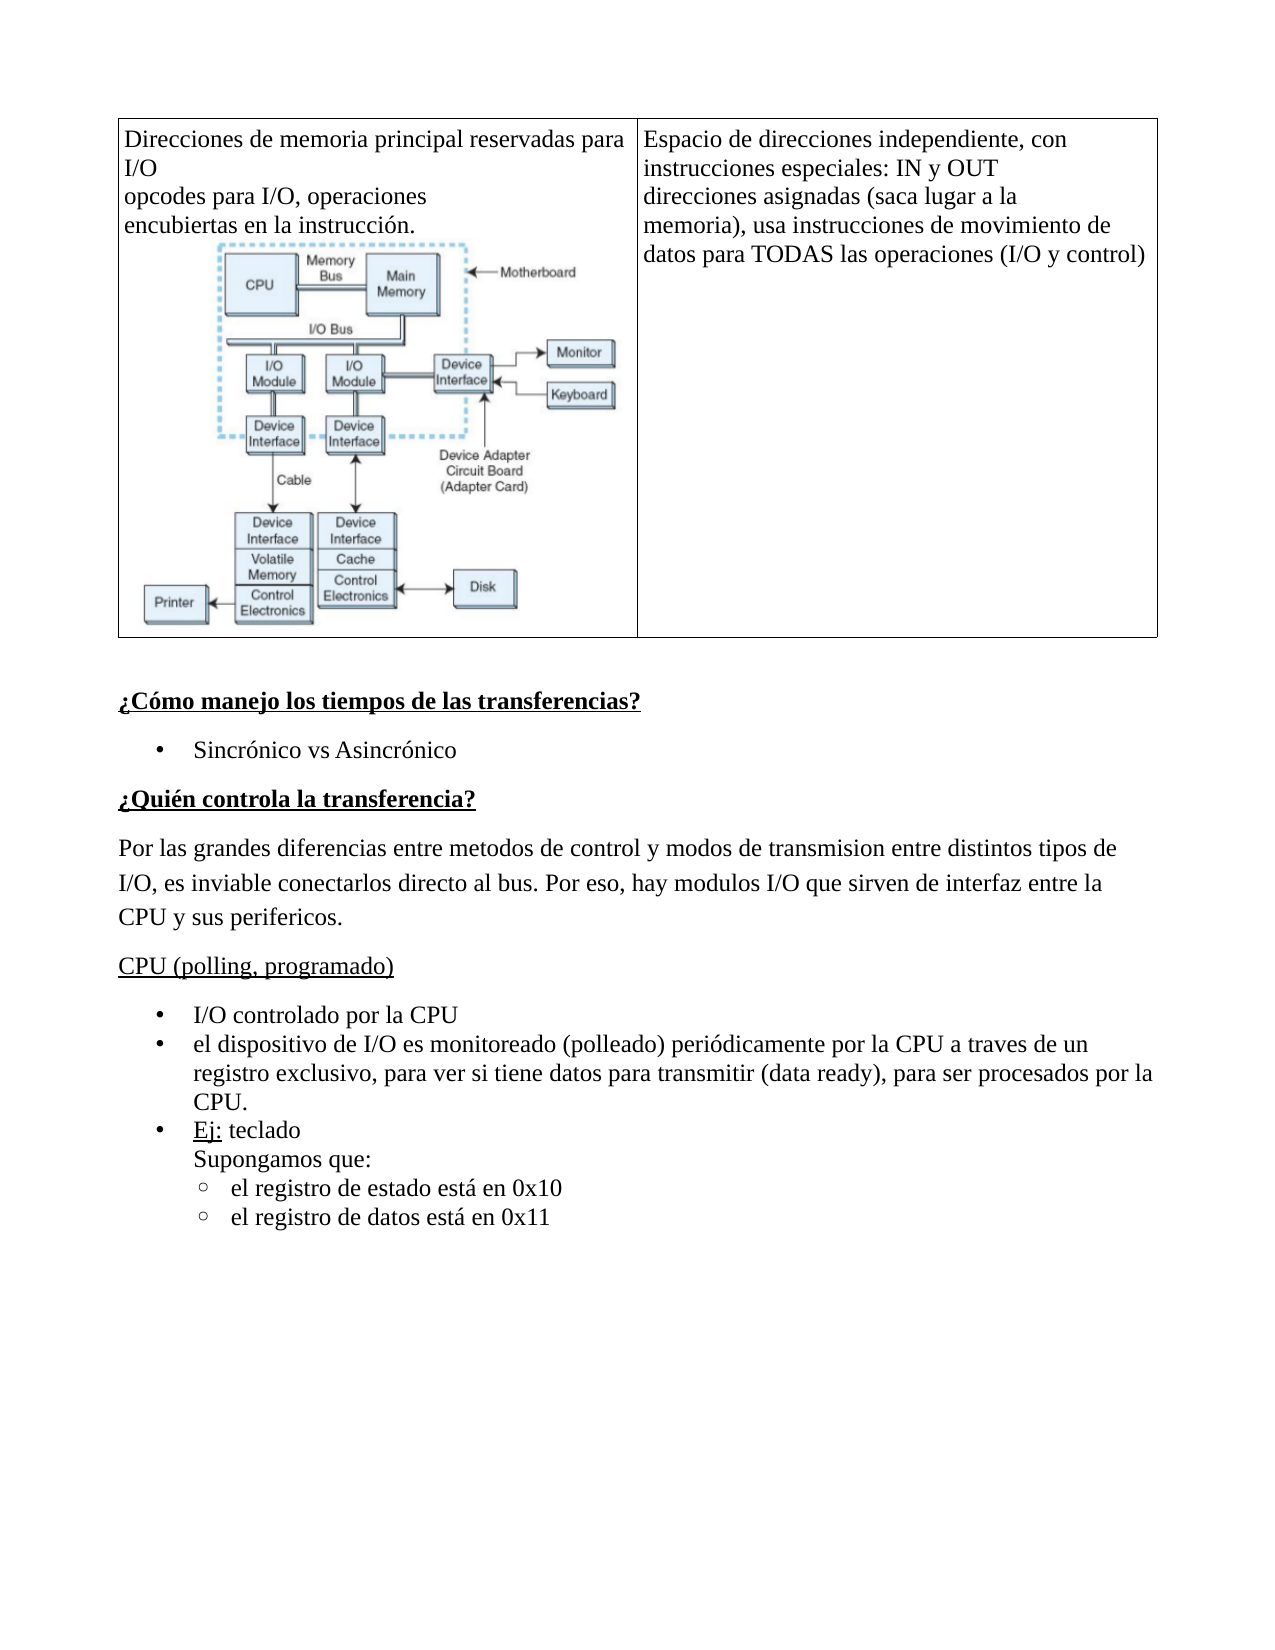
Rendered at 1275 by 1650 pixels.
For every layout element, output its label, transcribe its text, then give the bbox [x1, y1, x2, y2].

picture [123, 238, 629, 632]
text CPU (polling, programado) [118, 951, 1157, 980]
table_cell Espacio de direcciones independiente, con instrucciones especiales: IN y OUT direcciones asignadas (saca lugar a la memoria), usa instrucciones de movimiento de datos para TODAS las operaciones (I/O y control) [638, 119, 1157, 637]
table_cell Direcciones de memoria principal reservadas para I/O opcodes para I/O, operaciones encubiertas en la instrucción. [119, 119, 637, 637]
list I/O controlado por la CPU [156, 1000, 1157, 1029]
text ¿Cómo manejo los tiempos de las transferencias? [118, 686, 1157, 715]
list el registro de datos está en 0x11 [193, 1202, 1157, 1230]
list Supongamos que: [156, 1144, 1157, 1173]
list el dispositivo de I/O es monitoreado (polleado) periódicamente por la CPU a traves de un registro exclusivo, para ver si tiene datos para transmitir (data ready), para ser procesados por la CPU. [156, 1029, 1157, 1115]
list Sincrónico vs Asincrónico [156, 735, 1157, 764]
text Por las grandes diferencias entre metodos de control y modos de transmision entre distintos tipos de I/O, es inviable conectarlos directo al bus. Por eso, hay modulos I/O que sirven de interfaz entre la CPU y sus perifericos. [118, 833, 1157, 931]
list Ej: teclado [156, 1115, 1157, 1144]
list el registro de estado está en 0x10 [193, 1173, 1157, 1202]
text ¿Quién controla la transferencia? [118, 784, 1157, 813]
